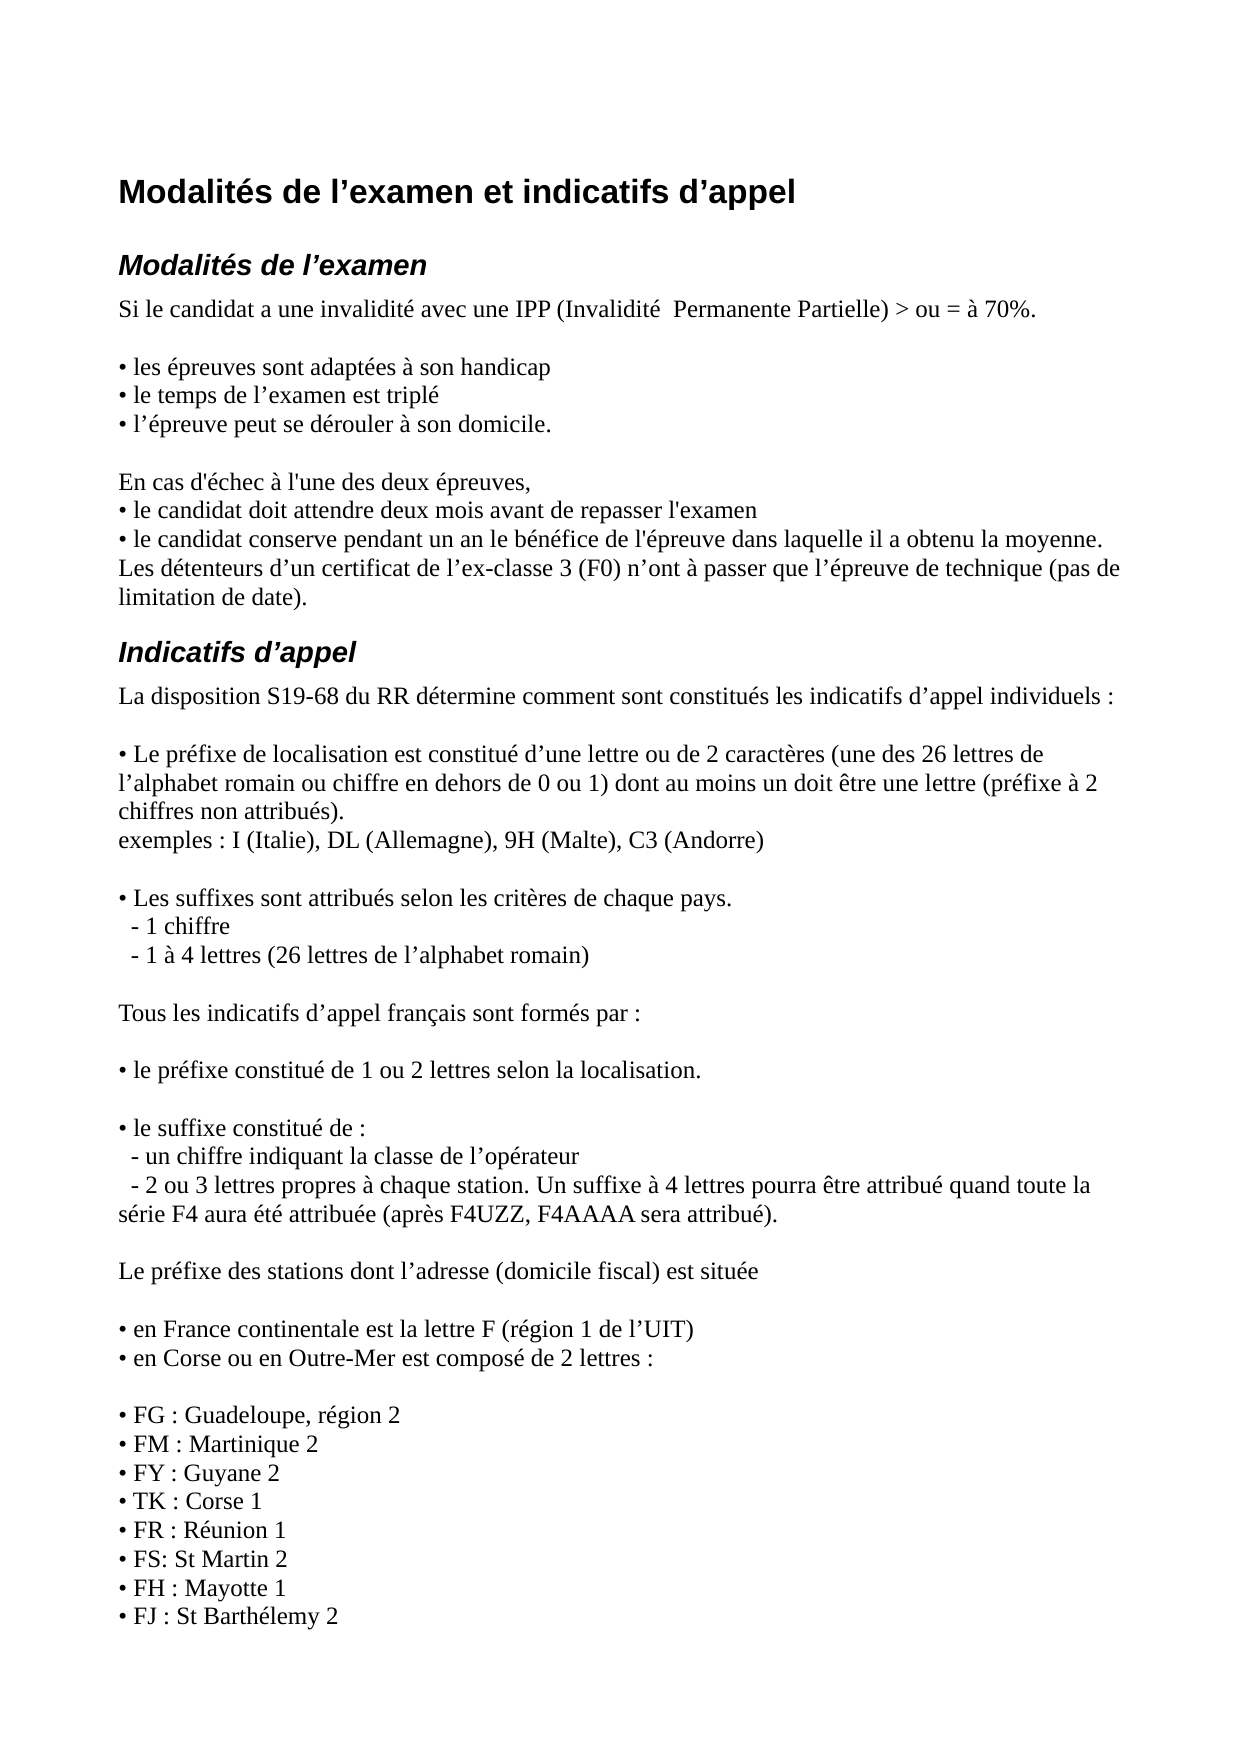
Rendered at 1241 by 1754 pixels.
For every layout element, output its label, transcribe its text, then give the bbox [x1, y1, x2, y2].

text La disposition S19-68 du RR détermine comment sont constitués les indicatifs d’appel individuels : [118, 681, 1122, 710]
text • Le préfixe de localisation est constitué d’une lettre ou de 2 caractères (une des 26 lettres de l’alphabet romain ou chiffre en dehors de 0 ou 1) dont au moins un doit être une lettre (préfixe à 2 chiffres non attribués). [118, 739, 1122, 825]
text - un chiffre indiquant la classe de l’opérateur [118, 1141, 1122, 1170]
text En cas d'échec à l'une des deux épreuves, [118, 467, 1122, 495]
text - 1 chiffre [118, 911, 1122, 940]
text • Les suffixes sont attribués selon les critères de chaque pays. [118, 883, 1122, 911]
text • FM : Martinique 2 [118, 1429, 1122, 1458]
text • FS: St Martin 2 [118, 1544, 1122, 1573]
text • le suffixe constitué de : [118, 1113, 1122, 1141]
text • FY : Guyane 2 [118, 1458, 1122, 1486]
text • FH : Mayotte 1 [118, 1573, 1122, 1601]
text Si le candidat a une invalidité avec une IPP (Invalidité Permanente Partielle) > ou = à 70%. [118, 294, 1122, 323]
text • le candidat conserve pendant un an le bénéfice de l'épreuve dans laquelle il a obtenu la moyenne. Les détenteurs d’un certificat de l’ex-classe 3 (F0) n’ont à passer que l’épreuve de technique (pas de limitation de date). [118, 524, 1122, 610]
text • FJ : St Barthélemy 2 [118, 1601, 1122, 1630]
text • l’épreuve peut se dérouler à son domicile. [118, 409, 1122, 438]
text • TK : Corse 1 [118, 1486, 1122, 1515]
text • en Corse ou en Outre-Mer est composé de 2 lettres : [118, 1343, 1122, 1371]
text • FR : Réunion 1 [118, 1515, 1122, 1544]
text • en France continentale est la lettre F (région 1 de l’UIT) [118, 1314, 1122, 1343]
text Tous les indicatifs d’appel français sont formés par : [118, 998, 1122, 1026]
text • le temps de l’examen est triplé [118, 380, 1122, 409]
text - 2 ou 3 lettres propres à chaque station. Un suffixe à 4 lettres pourra être attribué quand toute la série F4 aura été attribuée (après F4UZZ, F4AAAA sera attribué). [118, 1170, 1122, 1228]
subtitle Indicatifs d’appel [118, 635, 1122, 669]
text - 1 à 4 lettres (26 lettres de l’alphabet romain) [118, 940, 1122, 969]
text • FG : Guadeloupe, région 2 [118, 1400, 1122, 1429]
text • le préfixe constitué de 1 ou 2 lettres selon la localisation. [118, 1055, 1122, 1084]
text • le candidat doit attendre deux mois avant de repasser l'examen [118, 495, 1122, 524]
text Le préfixe des stations dont l’adresse (domicile fiscal) est située [118, 1256, 1122, 1285]
text exemples : I (Italie), DL (Allemagne), 9H (Malte), C3 (Andorre) [118, 825, 1122, 854]
subtitle Modalités de l’examen et indicatifs d’appel [118, 172, 1122, 211]
subtitle Modalités de l’examen [118, 248, 1122, 282]
text • les épreuves sont adaptées à son handicap [118, 352, 1122, 380]
